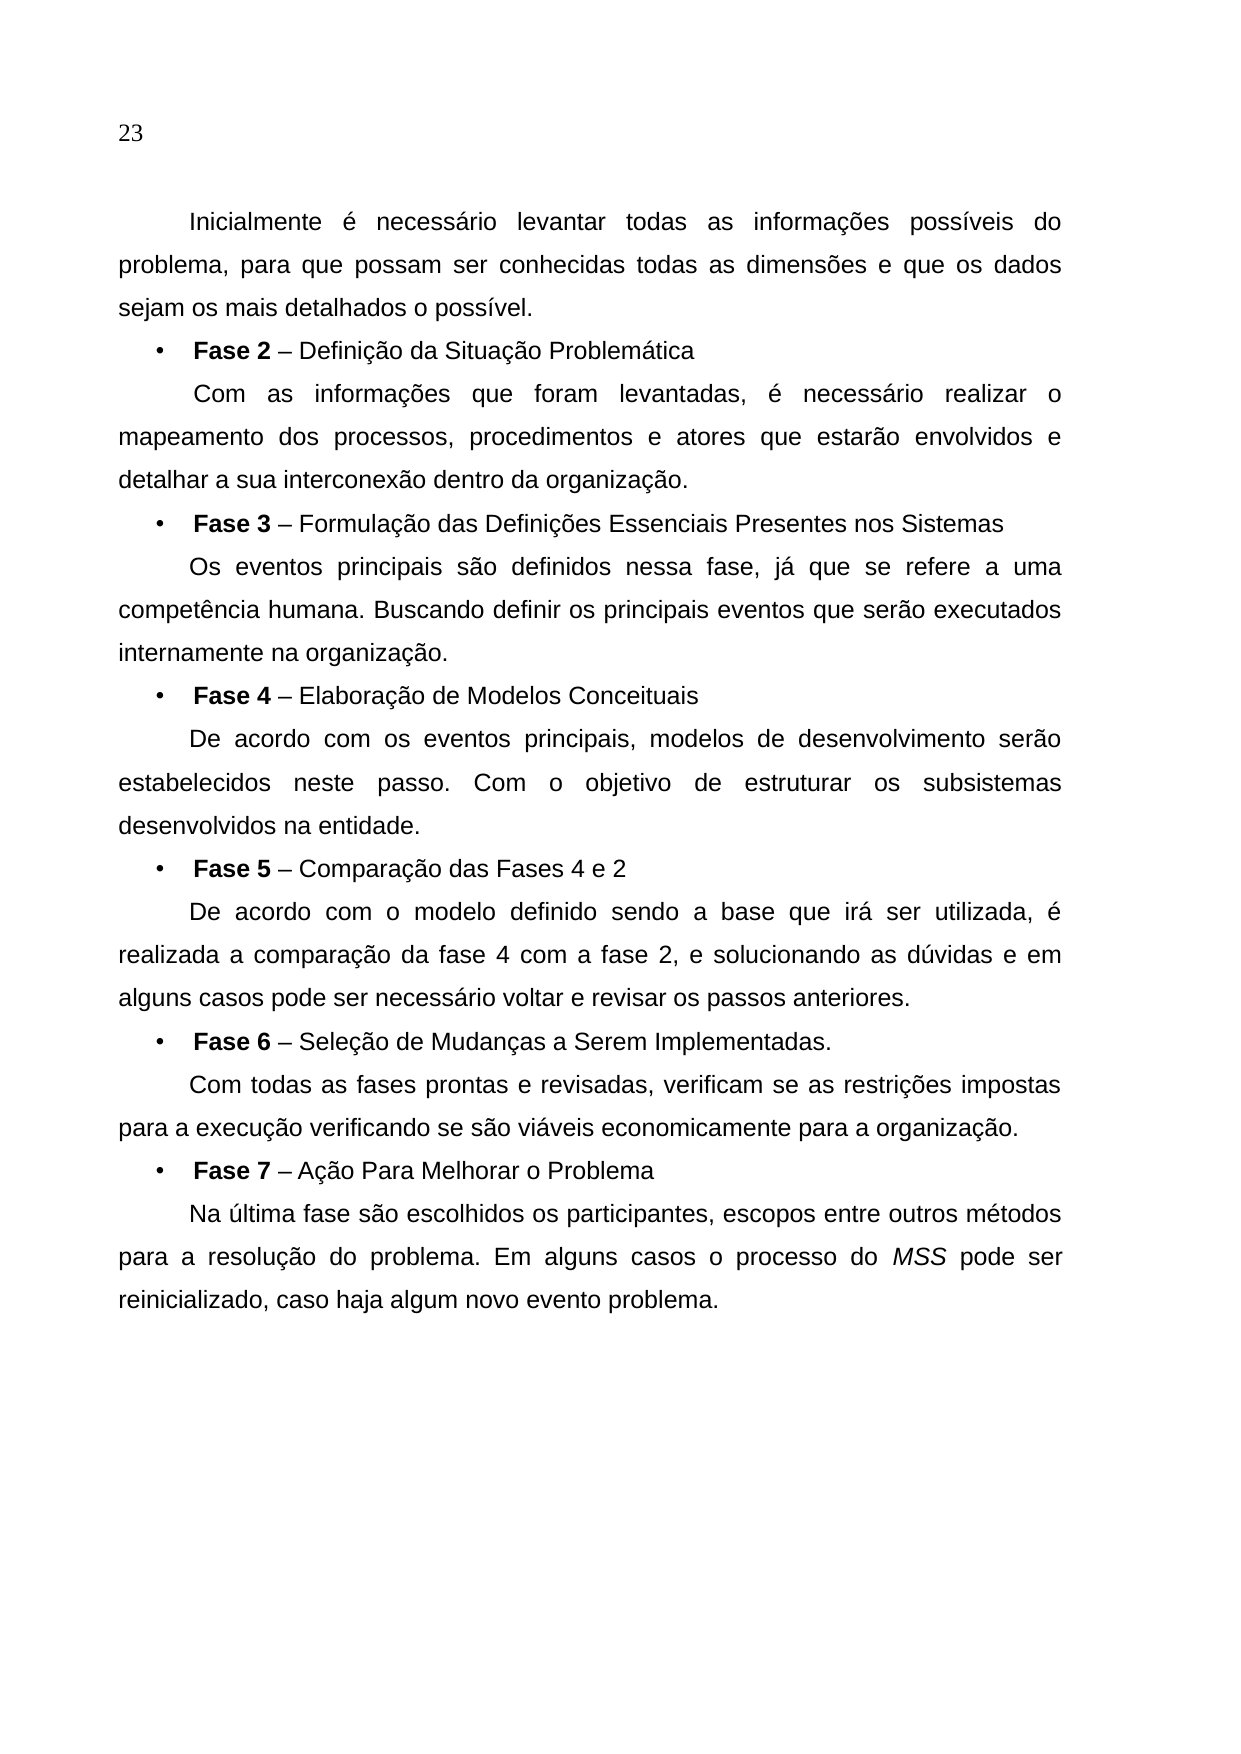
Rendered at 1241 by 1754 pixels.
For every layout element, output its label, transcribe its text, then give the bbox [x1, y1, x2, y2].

list Fase 4 – Elaboração de Modelos Conceituais [156, 681, 1063, 710]
text Inicialmente é necessário levantar todas as informações possíveis do problema, para que possam ser conhecidas todas as dimensões e que os dados sejam os mais detalhados o possível. [118, 207, 1063, 322]
text De acordo com os eventos principais, modelos de desenvolvimento serão estabelecidos neste passo. Com o objetivo de estruturar os subsistemas desenvolvidos na entidade. [118, 724, 1063, 839]
list Fase 2 – Definição da Situação Problemática [156, 336, 1063, 365]
text Os eventos principais são definidos nessa fase, já que se refere a uma competência humana. Buscando definir os principais eventos que serão executados internamente na organização. [118, 552, 1063, 667]
list Fase 3 – Formulação das Definições Essenciais Presentes nos Sistemas [156, 509, 1063, 537]
list Fase 5 – Comparação das Fases 4 e 2 [156, 854, 1063, 883]
text Com todas as fases prontas e revisadas, verificam se as restrições impostas para a execução verificando se são viáveis economicamente para a organização. [118, 1070, 1063, 1142]
list Fase 7 – Ação Para Melhorar o Problema [156, 1156, 1063, 1185]
text De acordo com o modelo definido sendo a base que irá ser utilizada, é realizada a comparação da fase 4 com a fase 2, e solucionando as dúvidas e em alguns casos pode ser necessário voltar e revisar os passos anteriores. [118, 897, 1063, 1012]
text Com as informações que foram levantadas, é necessário realizar o mapeamento dos processos, procedimentos e atores que estarão envolvidos e detalhar a sua interconexão dentro da organização. [118, 379, 1063, 494]
text Na última fase são escolhidos os participantes, escopos entre outros métodos para a resolução do problema. Em alguns casos o processo do MSS pode ser reinicializado, caso haja algum novo evento problema. [118, 1199, 1063, 1314]
list Fase 6 – Seleção de Mudanças a Serem Implementadas. [156, 1026, 1063, 1055]
